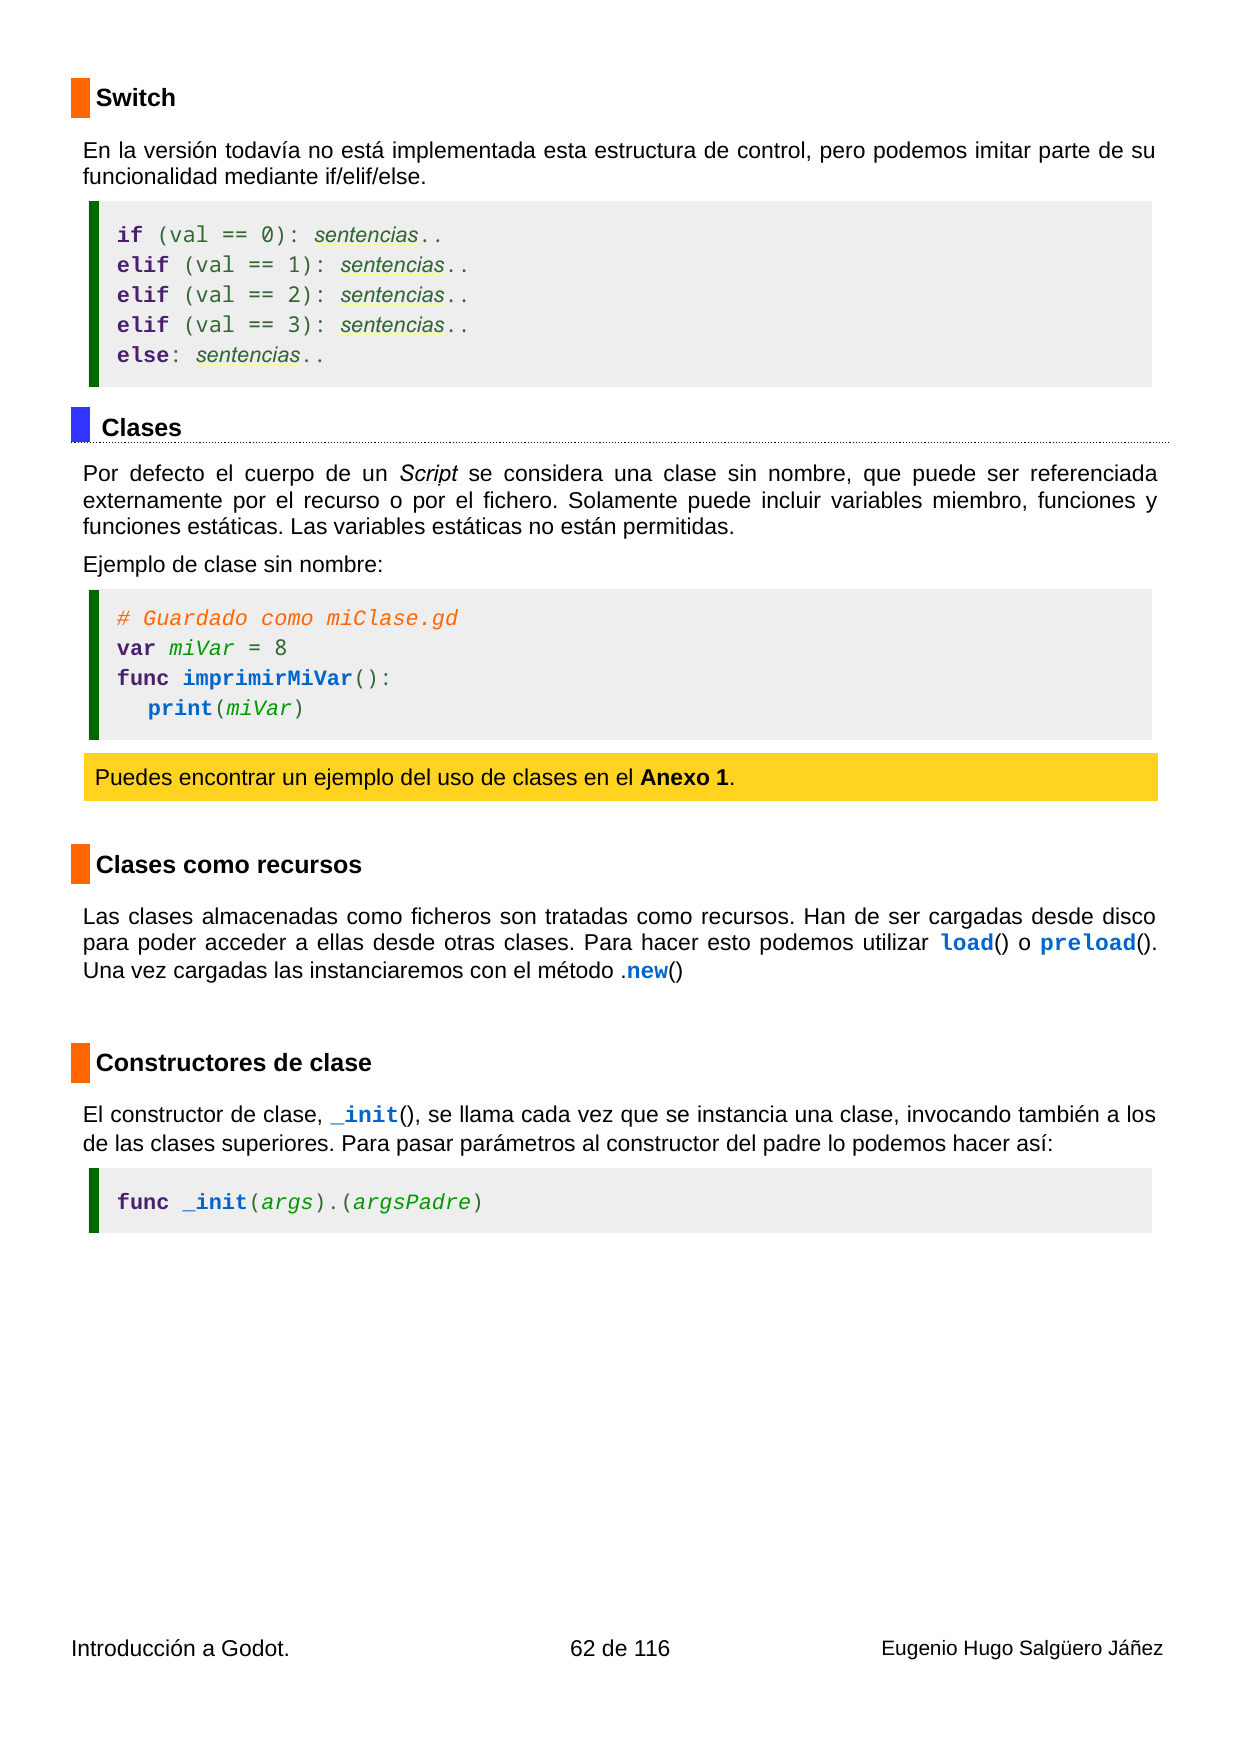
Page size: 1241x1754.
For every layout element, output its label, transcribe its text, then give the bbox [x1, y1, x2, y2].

text var miVar = 8 [99, 632, 1152, 662]
text func _init(args).(argsPadre) [99, 1168, 1152, 1233]
text Puedes encontrar un ejemplo del uso de clases en el Anexo 1. [84, 753, 1158, 801]
text print(miVar) [99, 692, 1152, 740]
text Por defecto el cuerpo de un Script se considera una clase sin nombre, que puede ser referenciada externamente por el recurso o por el fichero. Solamente puede incluir variables miembro, funciones y funciones estáticas. Las variables estáticas no están permitidas. [83, 460, 1158, 539]
text En la versión todavía no está implementada esta estructura de control, pero podemos imitar parte de su funcionalidad mediante if/elif/else. [83, 137, 1158, 189]
text else: sentencias.. [99, 339, 1152, 387]
text elif (val == 3): sentencias.. [99, 309, 1152, 339]
subtitle Constructores de clase [71, 1042, 1169, 1083]
text func imprimirMiVar(): [99, 662, 1152, 692]
subtitle Switch [71, 77, 1169, 118]
text # Guardado como miClase.gd [88, 589, 1152, 632]
text Las clases almacenadas como ficheros son tratadas como recursos. Han de ser cargadas desde disco para poder acceder a ellas desde otras clases. Para hacer esto podemos utilizar load() o preload(). Una vez cargadas las instanciaremos con el método .new() [83, 903, 1158, 986]
text if (val == 0): sentencias.. [99, 201, 1152, 249]
text elif (val == 2): sentencias.. [99, 279, 1152, 309]
subtitle Clases [90, 407, 1169, 442]
text Ejemplo de clase sin nombre: [83, 551, 1158, 578]
text El constructor de clase, _init(), se llama cada vez que se instancia una clase, invocando también a los de las clases superiores. Para pasar parámetros al constructor del padre lo podemos hacer así: [83, 1101, 1158, 1156]
subtitle Clases como recursos [90, 844, 1169, 884]
text elif (val == 1): sentencias.. [99, 249, 1152, 279]
